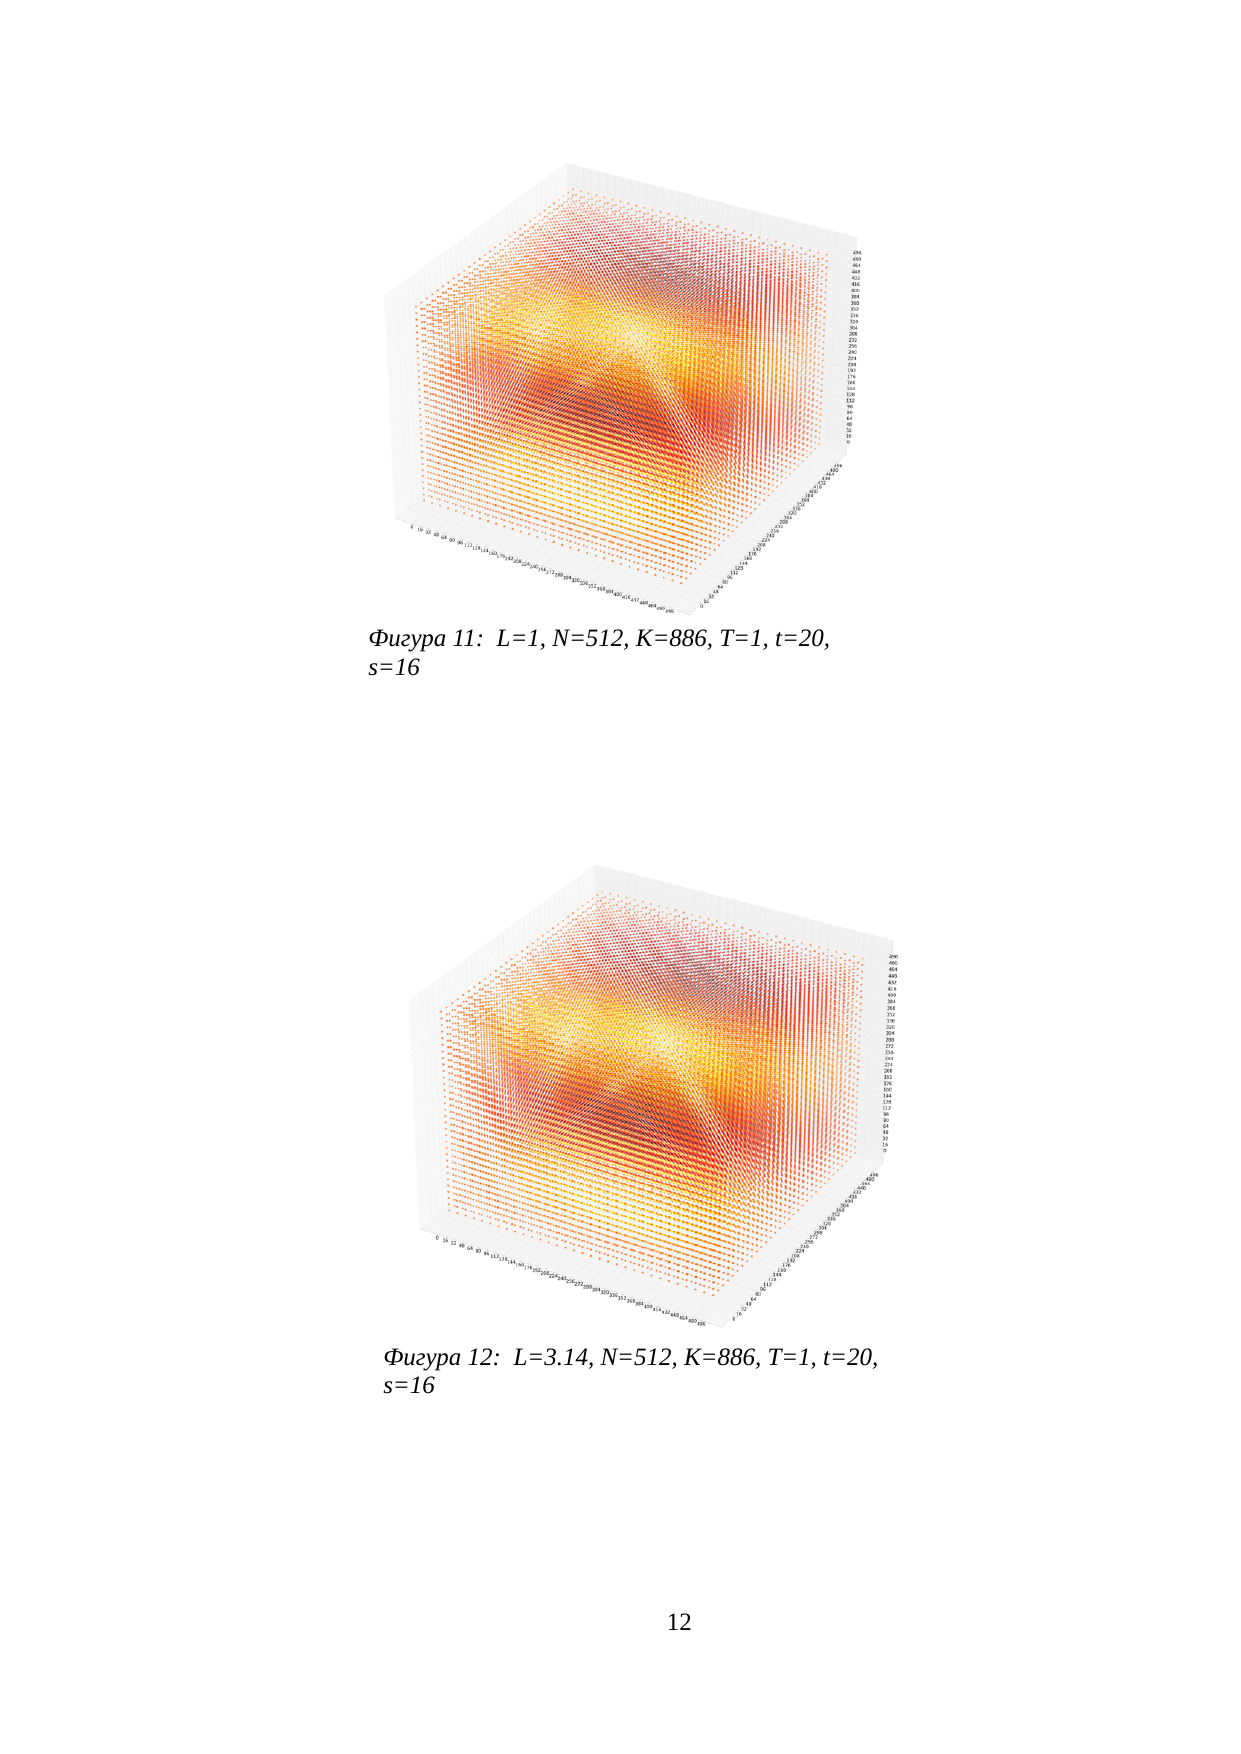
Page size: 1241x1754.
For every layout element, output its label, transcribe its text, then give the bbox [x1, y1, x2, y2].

picture [368, 137, 878, 623]
text Фигура 12: L=3.14, N=512, K=886, T=1, t=20, s=16 [383, 1342, 918, 1399]
text Фигура 11: L=1, N=512, K=886, T=1, t=20, s=16 [368, 623, 878, 681]
text [368, 131, 878, 137]
picture [383, 840, 918, 1342]
